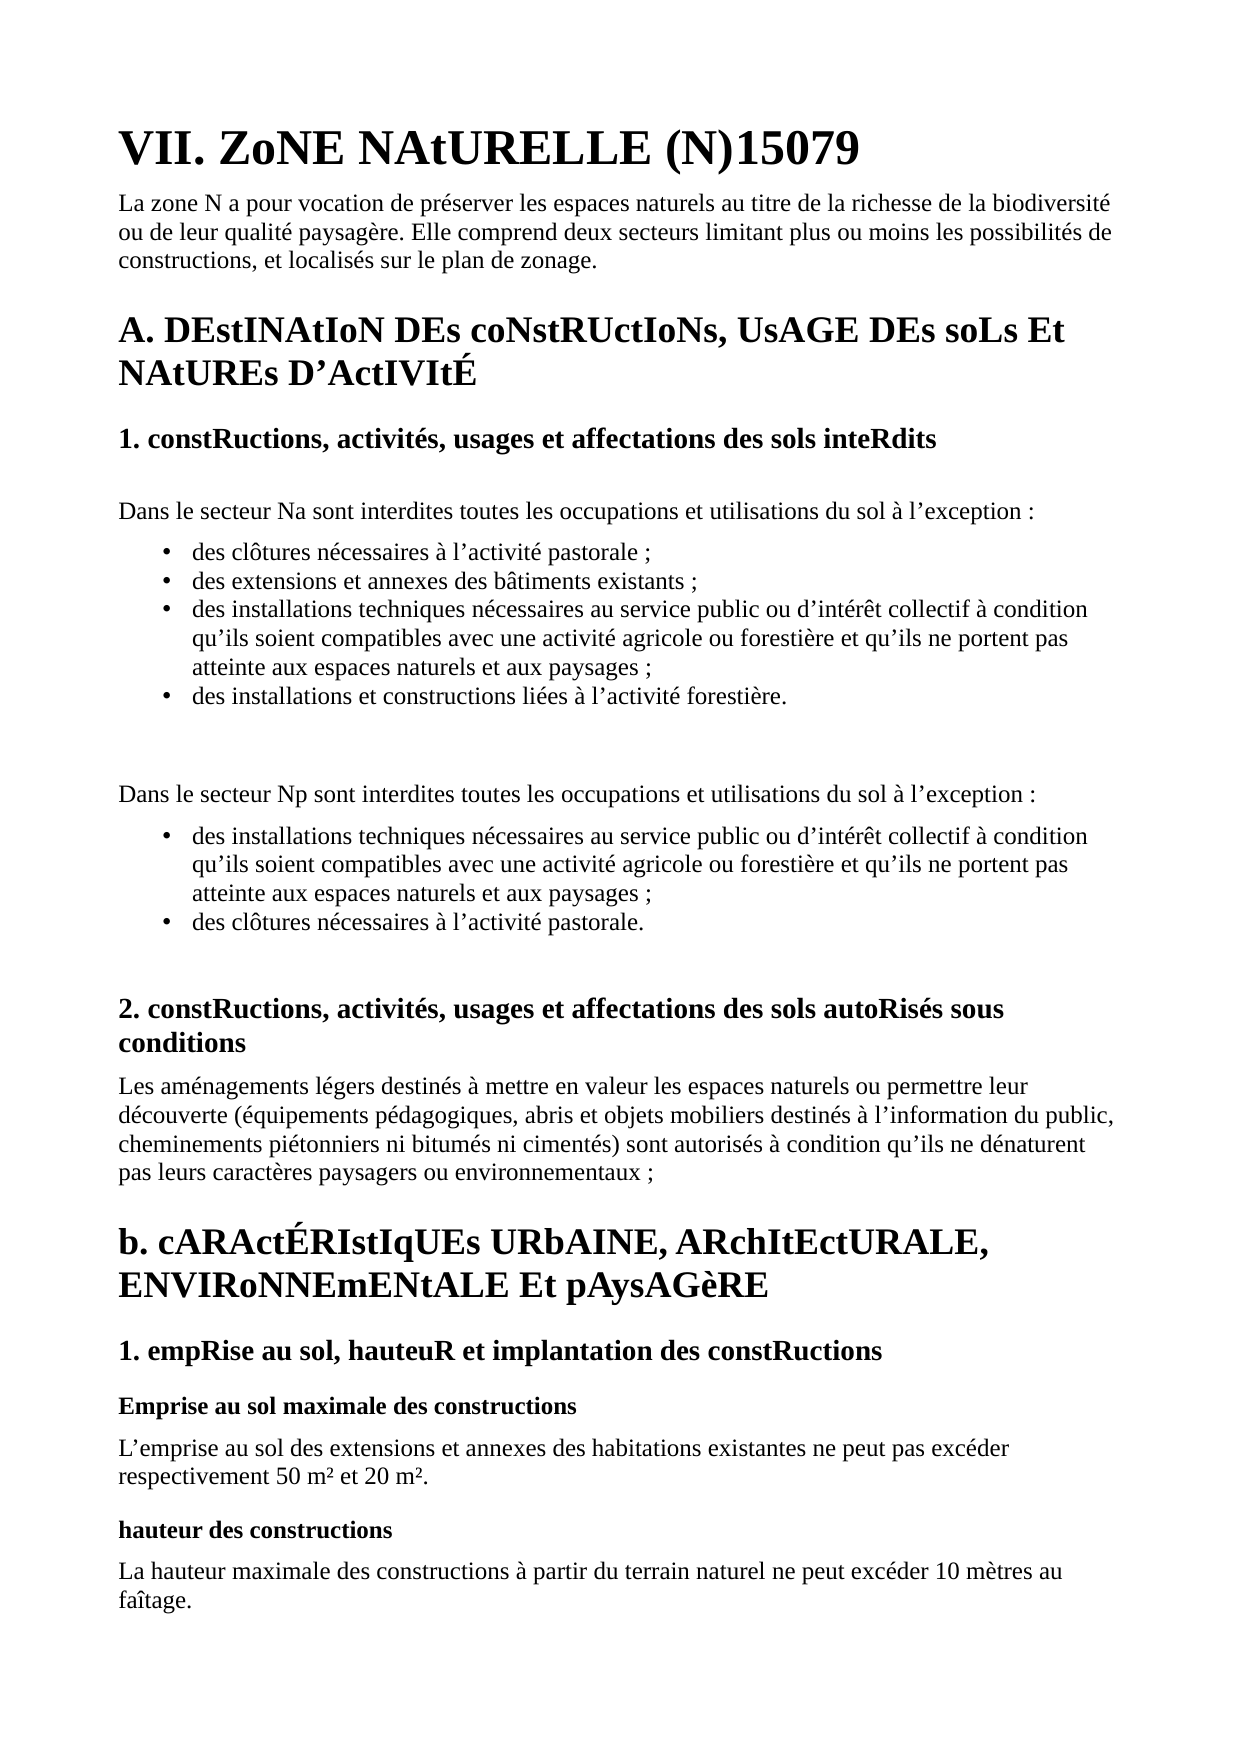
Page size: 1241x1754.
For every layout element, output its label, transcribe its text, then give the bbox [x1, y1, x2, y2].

subtitle 2. constRuctions, activités, usages et affectations des sols autoRisés sous conditions [118, 992, 1122, 1059]
subtitle A. DEstINAtIoN DEs coNstRUctIoNs, UsAGE DEs soLs Et NAtUREs D’ActIVItÉ [118, 308, 1122, 394]
subtitle b. cARActÉRIstIqUEs URbAINE, ARchItEctURALE, ENVIRoNNEmENtALE Et pAysAGèRE [118, 1219, 1122, 1306]
text L’emprise au sol des extensions et annexes des habitations existantes ne peut pas excéder respectivement 50 m² et 20 m². [118, 1433, 1122, 1490]
list des clôtures nécessaires à l’activité pastorale ; [162, 537, 1122, 566]
subtitle 1. empRise au sol, hauteuR et implantation des constRuctions [118, 1333, 1122, 1366]
subtitle Emprise au sol maximale des constructions [118, 1391, 1122, 1420]
text La zone N a pour vocation de préserver les espaces naturels au titre de la richesse de la biodiversité ou de leur qualité paysagère. Elle comprend deux secteurs limitant plus ou moins les possibilités de constructions, et localisés sur le plan de zonage. [118, 188, 1122, 274]
text La hauteur maximale des constructions à partir du terrain naturel ne peut excéder 10 mètres au faîtage. [118, 1556, 1122, 1614]
list des extensions et annexes des bâtiments existants ; [162, 566, 1122, 594]
list des installations techniques nécessaires au service public ou d’intérêt collectif à condition qu’ils soient compatibles avec une activité agricole ou forestière et qu’ils ne portent pas atteinte aux espaces naturels et aux paysages ; [162, 594, 1122, 681]
list des clôtures nécessaires à l’activité pastorale. [162, 907, 1122, 936]
subtitle hauteur des constructions [118, 1515, 1122, 1544]
subtitle 1. constRuctions, activités, usages et affectations des sols inteRdits [118, 421, 1122, 454]
list des installations techniques nécessaires au service public ou d’intérêt collectif à condition qu’ils soient compatibles avec une activité agricole ou forestière et qu’ils ne portent pas atteinte aux espaces naturels et aux paysages ; [162, 821, 1122, 907]
subtitle VII. ZoNE NAtURELLE (N)15079 [118, 118, 1122, 176]
text Dans le secteur Na sont interdites toutes les occupations et utilisations du sol à l’exception : [118, 496, 1122, 524]
text Les aménagements légers destinés à mettre en valeur les espaces naturels ou permettre leur découverte (équipements pédagogiques, abris et objets mobiliers destinés à l’information du public, cheminements piétonniers ni bitumés ni cimentés) sont autorisés à condition qu’ils ne dénaturent pas leurs caractères paysagers ou environnementaux ; [118, 1071, 1122, 1186]
list des installations et constructions liées à l’activité forestière. [162, 681, 1122, 709]
text Dans le secteur Np sont interdites toutes les occupations et utilisations du sol à l’exception : [118, 779, 1122, 808]
